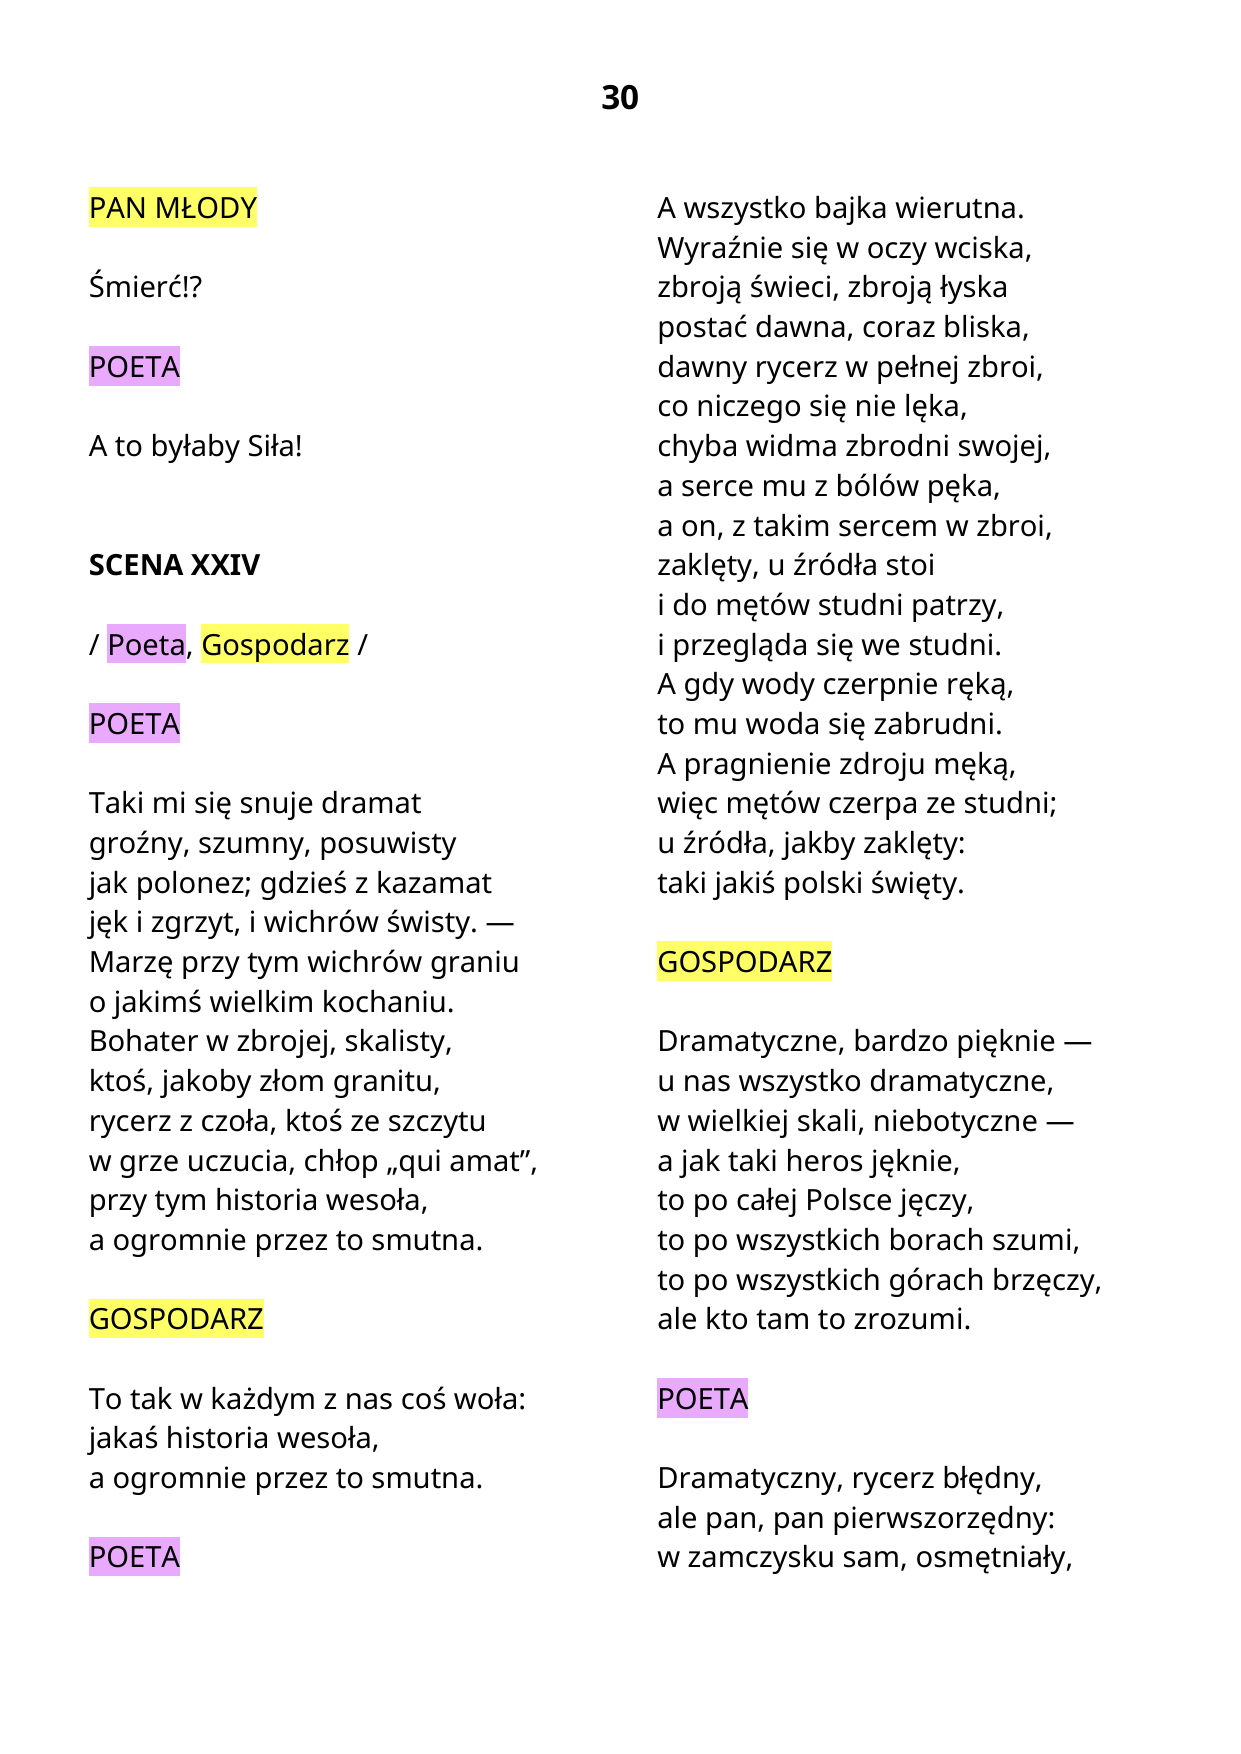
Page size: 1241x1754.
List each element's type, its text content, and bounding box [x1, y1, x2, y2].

text dawny rycerz w pełnej zbroi, [657, 346, 1152, 386]
text POETA [88, 1537, 583, 1576]
text A gdy wody czerpnie ręką, [657, 663, 1152, 703]
text i przegląda się we studni. [657, 624, 1152, 663]
text a ogromnie przez to smutna. [88, 1457, 583, 1497]
text przy tym historia wesoła, [88, 1179, 583, 1219]
text to po całej Polsce jęczy, [657, 1179, 1152, 1219]
text GOSPODARZ [657, 941, 1152, 981]
text jęk i zgrzyt, i wichrów świsty. — [88, 902, 583, 941]
text zaklęty, u źródła stoi [657, 544, 1152, 584]
text Śmierć!? [88, 267, 583, 306]
text jakaś historia wesoła, [88, 1418, 583, 1457]
text to po wszystkich borach szumi, [657, 1219, 1152, 1259]
text To tak w każdym z nas coś woła: [88, 1378, 583, 1418]
text SCENA XXIV [88, 544, 583, 584]
text Marzę przy tym wichrów graniu [88, 941, 583, 981]
text postać dawna, coraz bliska, [657, 306, 1152, 346]
text i do mętów studni patrzy, [657, 584, 1152, 624]
text Wyraźnie się w oczy wciska, [657, 227, 1152, 267]
text a jak taki heros jęknie, [657, 1140, 1152, 1179]
text w zamczysku sam, osmętniały, [657, 1537, 1152, 1576]
text rycerz z czoła, ktoś ze szczytu [88, 1100, 583, 1140]
text GOSPODARZ [88, 1298, 583, 1338]
text A pragnienie zdroju męką, [657, 743, 1152, 783]
text ktoś, jakoby złom granitu, [88, 1060, 583, 1100]
text a on, z takim sercem w zbroi, [657, 505, 1152, 544]
text Dramatyczne, bardzo pięknie — [657, 1021, 1152, 1060]
text Taki mi się snuje dramat [88, 783, 583, 822]
text POETA [88, 703, 583, 743]
text u nas wszystko dramatyczne, [657, 1060, 1152, 1100]
text jak polonez; gdzieś z kazamat [88, 862, 583, 902]
text groźny, szumny, posuwisty [88, 822, 583, 862]
text A wszystko bajka wierutna. [657, 187, 1152, 227]
text PAN MŁODY [88, 187, 583, 227]
text ale pan, pan pierwszorzędny: [657, 1497, 1152, 1537]
text Bohater w zbrojej, skalisty, [88, 1021, 583, 1060]
text w grze uczucia, chłop „qui amat”, [88, 1140, 583, 1179]
text POETA [657, 1378, 1152, 1418]
text o jakimś wielkim kochaniu. [88, 981, 583, 1021]
text chyba widma zbrodni swojej, [657, 425, 1152, 465]
text u źródła, jakby zaklęty: [657, 822, 1152, 862]
text zbroją świeci, zbroją łyska [657, 267, 1152, 306]
text a serce mu z bólów pęka, [657, 465, 1152, 505]
text / Poeta, Gospodarz / [88, 624, 583, 663]
text ale kto tam to zrozumi. [657, 1298, 1152, 1338]
text to po wszystkich górach brzęczy, [657, 1259, 1152, 1298]
text a ogromnie przez to smutna. [88, 1219, 583, 1259]
text taki jakiś polski święty. [657, 862, 1152, 902]
text w wielkiej skali, niebotyczne — [657, 1100, 1152, 1140]
text POETA [88, 346, 583, 386]
text co niczego się nie lęka, [657, 386, 1152, 425]
text Dramatyczny, rycerz błędny, [657, 1457, 1152, 1497]
text więc mętów czerpa ze studni; [657, 783, 1152, 822]
text to mu woda się zabrudni. [657, 703, 1152, 743]
text A to byłaby Siła! [88, 425, 583, 465]
